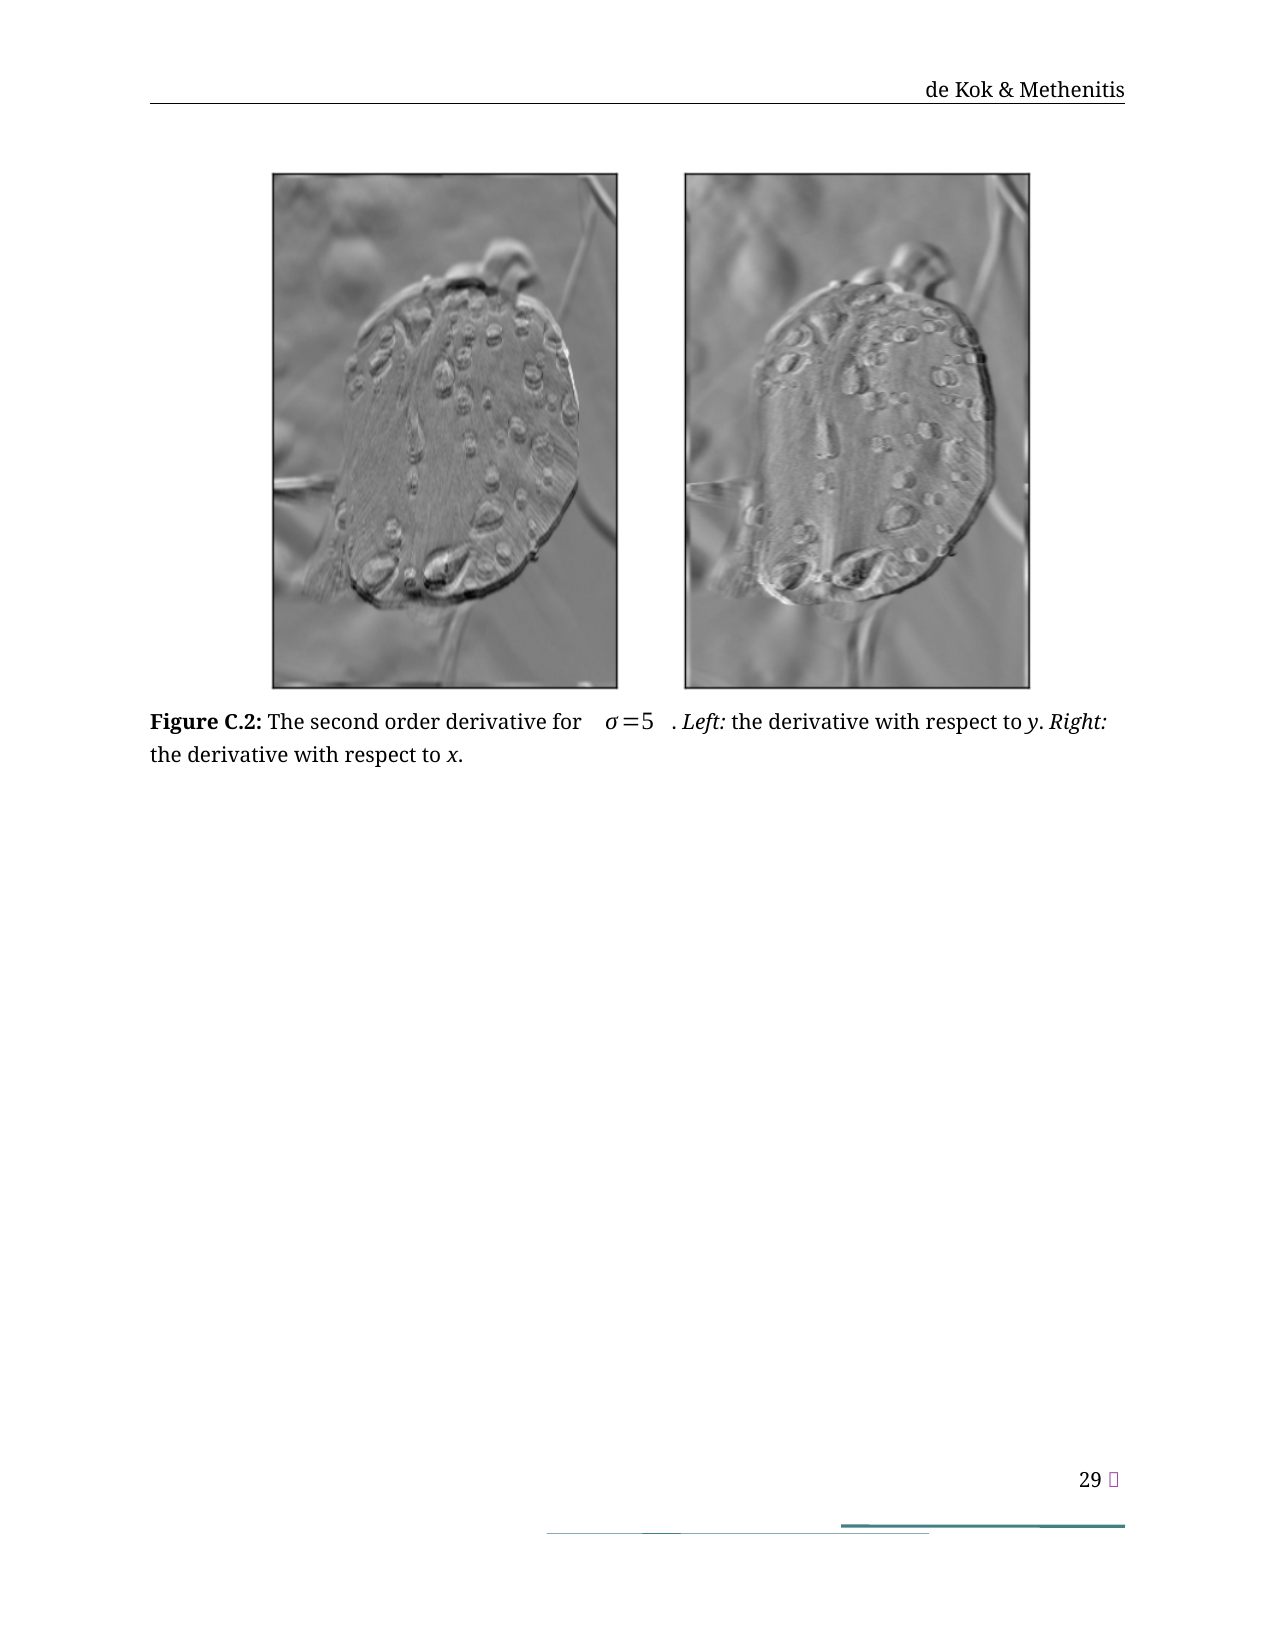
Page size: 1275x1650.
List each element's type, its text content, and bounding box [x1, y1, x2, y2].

text Figure C.2: The second order derivative for . Left: the derivative with respect to y. Right: the derivative with respect to x. [150, 703, 1125, 768]
picture [150, 157, 1125, 703]
